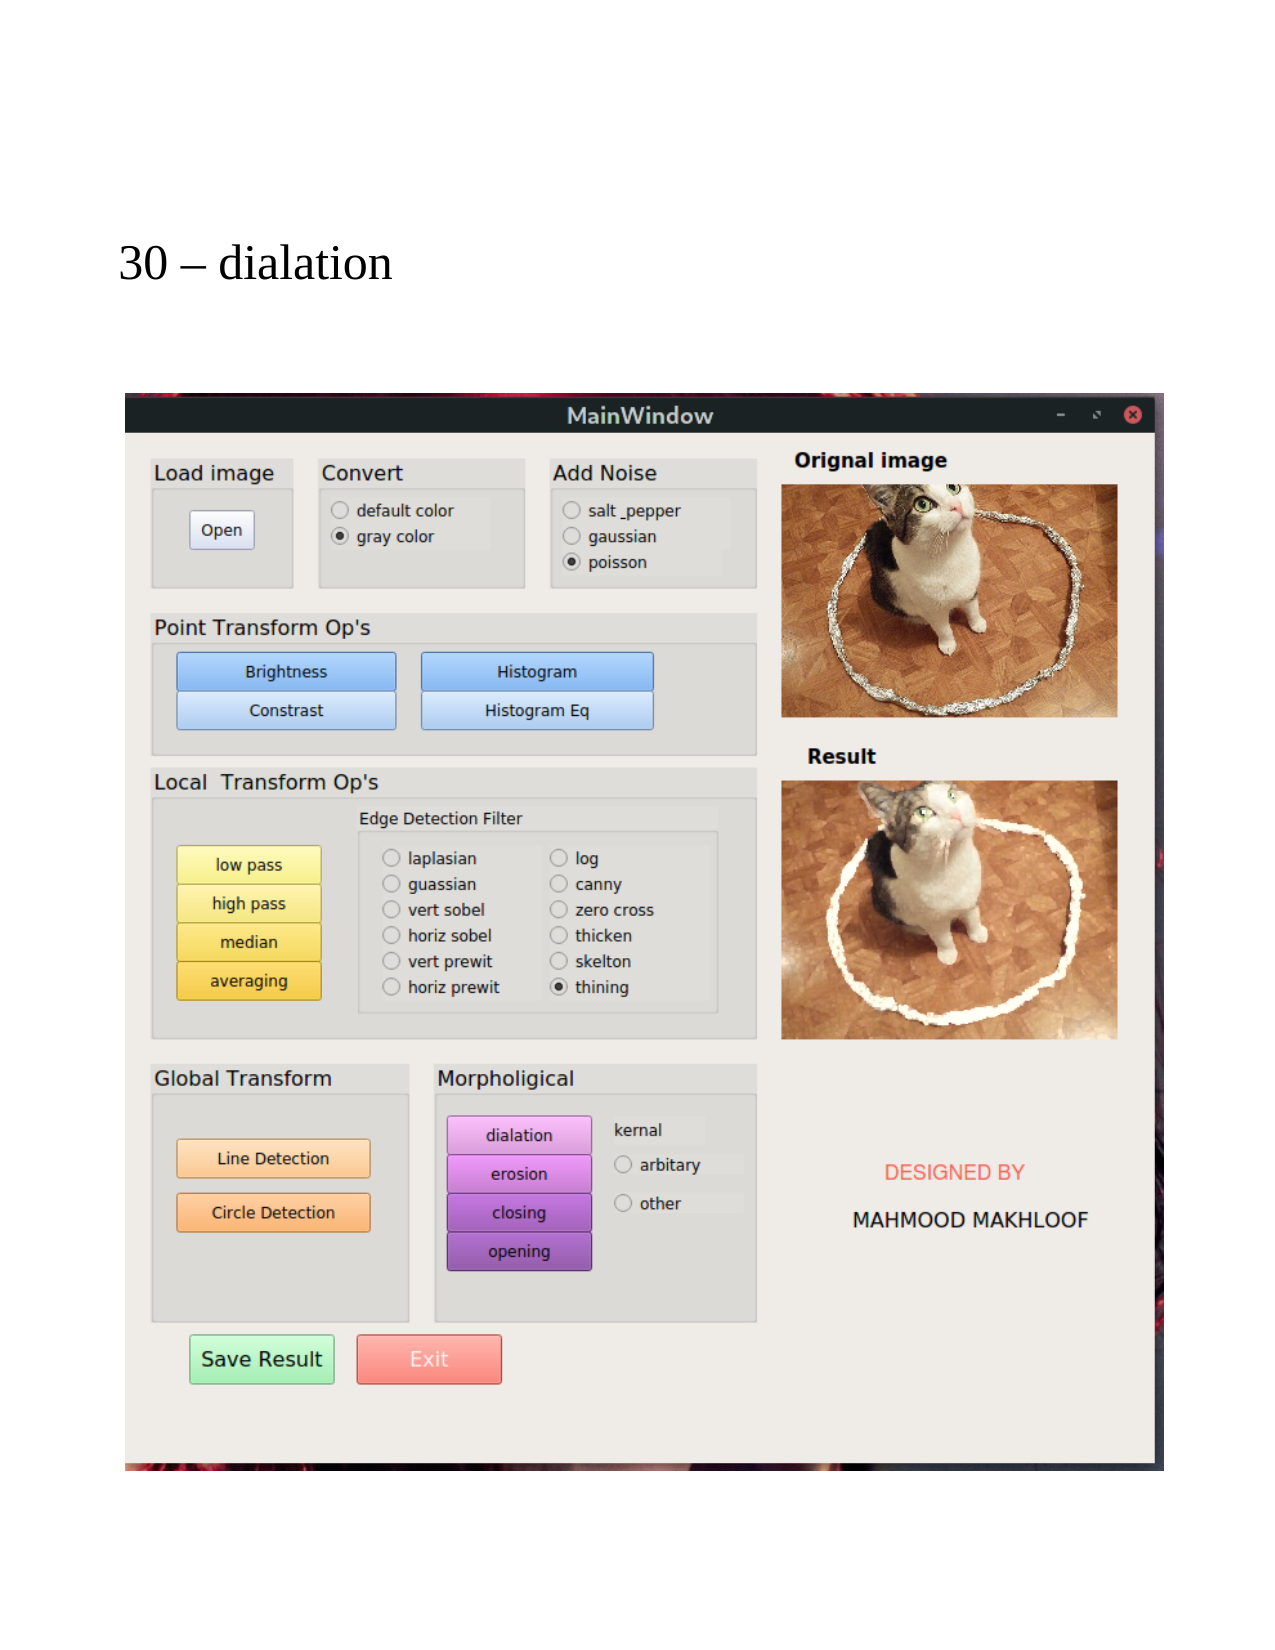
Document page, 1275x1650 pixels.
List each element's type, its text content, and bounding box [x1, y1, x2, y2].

text 30 – dialation [118, 233, 1157, 291]
picture [125, 393, 1164, 1471]
